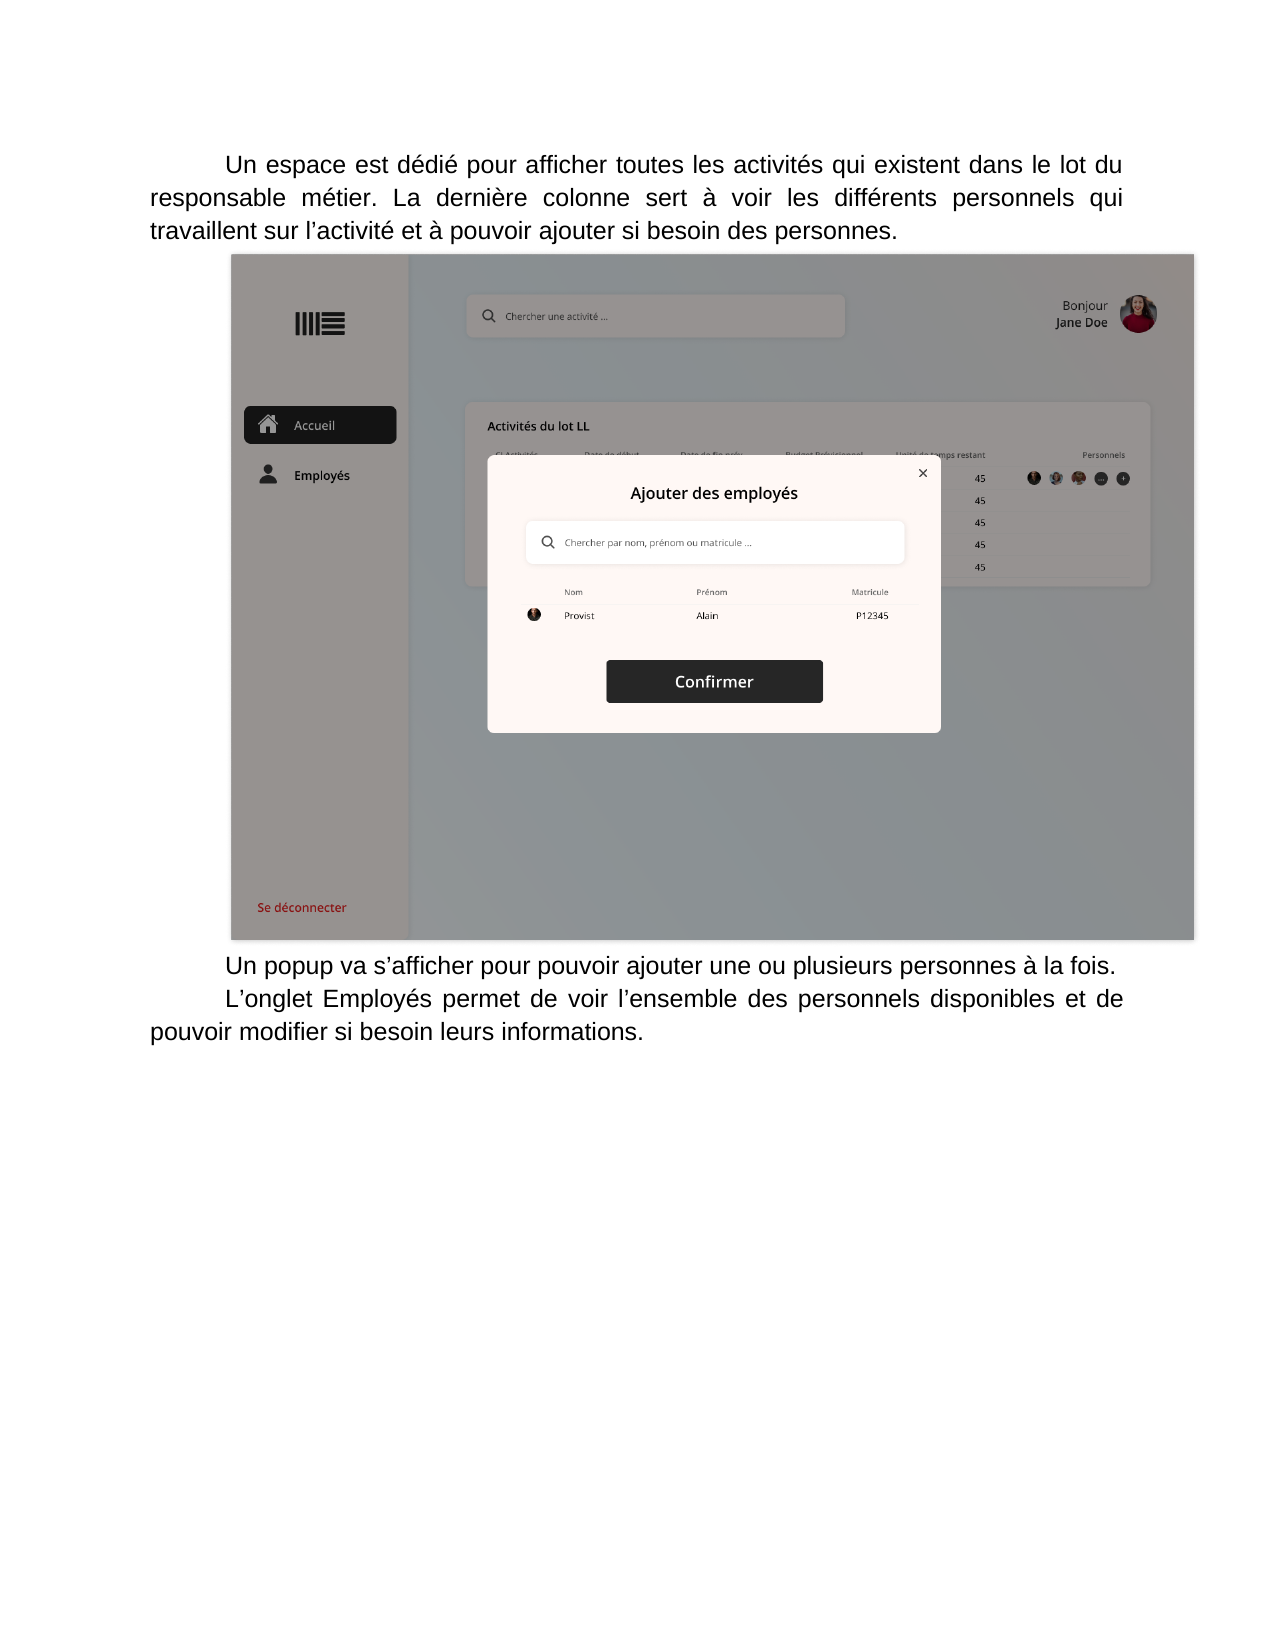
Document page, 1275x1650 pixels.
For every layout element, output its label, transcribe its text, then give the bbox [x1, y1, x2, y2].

text L’onglet Employés permet de voir l’ensemble des personnels disponibles et de pouvoir modifier si besoin leurs informations. [150, 984, 1125, 1046]
text Un popup va s’afficher pour pouvoir ajouter une ou plusieurs personnes à la fois. [150, 951, 1125, 980]
picture [225, 249, 1200, 947]
text Un espace est dédié pour afficher toutes les activités qui existent dans le lot du responsable métier. La dernière colonne sert à voir les différents personnels qui travaillent sur l’activité et à pouvoir ajouter si besoin des personnes. [150, 150, 1125, 245]
